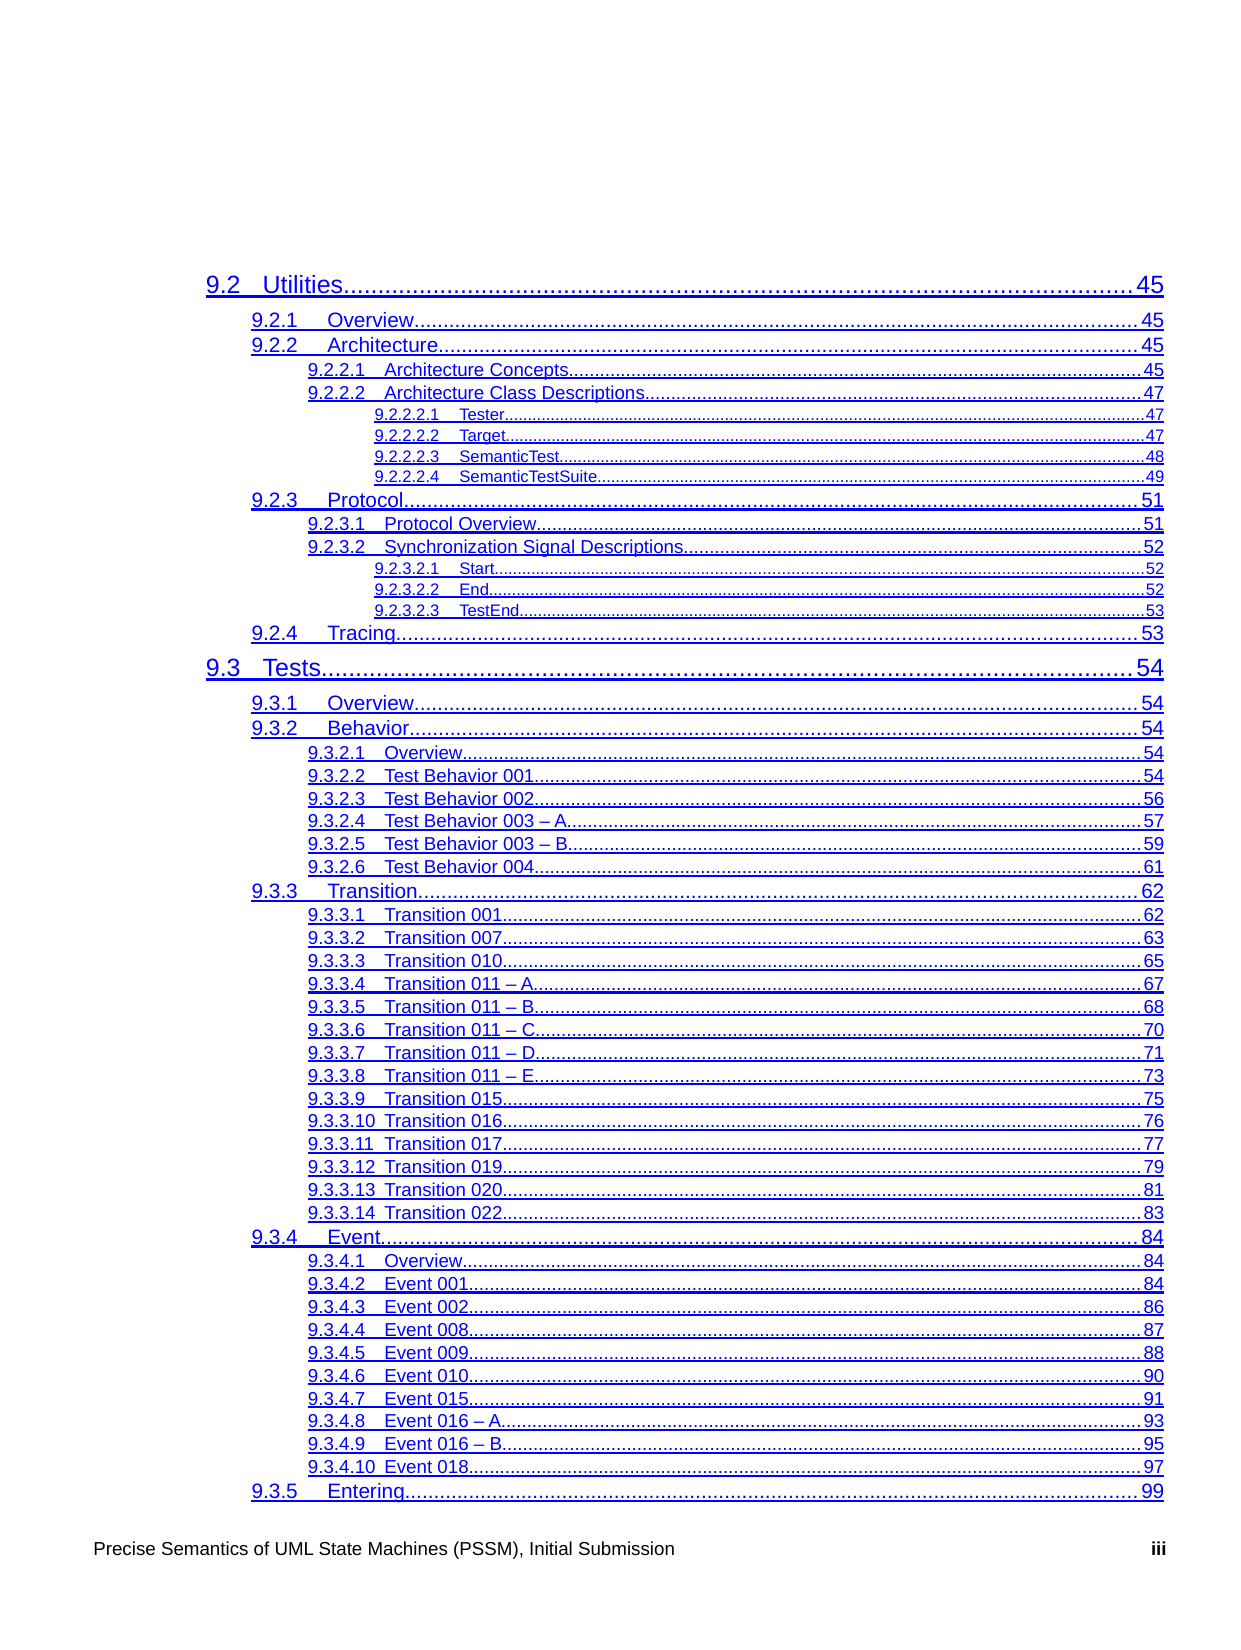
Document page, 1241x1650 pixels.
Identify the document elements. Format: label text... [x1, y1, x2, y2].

text 9.3.1 Overview 54 [251, 690, 1164, 712]
text 9.3.3.12 Transition 019 79 [308, 1155, 1164, 1175]
text 9.2.2 Architecture 45 [251, 332, 1164, 354]
text 9.3.4 Event 84 [251, 1223, 1164, 1245]
text 9.3.4.10 Event 018 97 [308, 1455, 1164, 1475]
text 9.3.3.5 Transition 011 – B 68 [308, 994, 1164, 1014]
text 9.2.4 Tracing 53 [251, 620, 1164, 642]
text 9.3 Tests 54 [206, 653, 1164, 678]
text 9.2.2.2 Architecture Class Descriptions 47 [308, 380, 1164, 400]
text 9.3.3.2 Transition 007 63 [308, 926, 1164, 946]
text 9.2.3.2 Synchronization Signal Descriptions 52 [308, 534, 1164, 554]
text 9.2.1 Overview 45 [251, 307, 1164, 329]
text 9.3.3.11 Transition 017 77 [308, 1132, 1164, 1152]
text 9.3.3.9 Transition 015 75 [308, 1086, 1164, 1106]
text 9.3.2.3 Test Behavior 002 56 [308, 786, 1164, 806]
text 9.3.4.7 Event 015 91 [308, 1386, 1164, 1406]
text 9.3.3.10 Transition 016 76 [308, 1109, 1164, 1129]
text 9.2.2.2.4 SemanticTestSuite 49 [374, 466, 1164, 484]
text 9.3.2.2 Test Behavior 001 54 [308, 763, 1164, 783]
text 9.3.5 Entering 99 [251, 1478, 1164, 1500]
text 9.3.3.3 Transition 010 65 [308, 948, 1164, 969]
text 9.2.3.2.3 TestEnd 53 [374, 599, 1164, 617]
text 9.3.2.1 Overview 54 [308, 740, 1164, 760]
text 9.2.2.2.1 Tester 47 [374, 403, 1164, 421]
text 9.3.4.2 Event 001 84 [308, 1271, 1164, 1291]
text 9.3.3.13 Transition 020 81 [308, 1178, 1164, 1198]
text 9.2.2.2.2 Target 47 [374, 424, 1164, 442]
text 9.3.4.9 Event 016 – B 95 [308, 1432, 1164, 1452]
text 9.2.2.1 Architecture Concepts 45 [308, 357, 1164, 377]
text 9.2.3.1 Protocol Overview 51 [308, 511, 1164, 531]
text 9.3.2 Behavior 54 [251, 715, 1164, 737]
text 9.3.3.6 Transition 011 – C 70 [308, 1017, 1164, 1037]
text 9.3.4.8 Event 016 – A 93 [308, 1409, 1164, 1429]
text 9.2.3.2.1 Start 52 [374, 557, 1164, 576]
text 9.2.2.2.3 SemanticTest 48 [374, 445, 1164, 463]
text 9.3.3.14 Transition 022 83 [308, 1201, 1164, 1221]
text 9.3.4.1 Overview 84 [308, 1248, 1164, 1269]
text 9.3.4.4 Event 008 87 [308, 1317, 1164, 1337]
text 9.3.2.4 Test Behavior 003 – A 57 [308, 809, 1164, 829]
text 9.3.4.3 Event 002 86 [308, 1294, 1164, 1314]
text 9.3.4.5 Event 009 88 [308, 1340, 1164, 1360]
text 9.2.3 Protocol 51 [251, 486, 1164, 508]
text 9.3.2.5 Test Behavior 003 – B 59 [308, 832, 1164, 852]
text 9.3.3.1 Transition 001 62 [308, 903, 1164, 923]
text 9.3.3.7 Transition 011 – D 71 [308, 1040, 1164, 1060]
text 9.3.3.8 Transition 011 – E 73 [308, 1063, 1164, 1083]
text 9.3.3.4 Transition 011 – A 67 [308, 971, 1164, 991]
text 9.2 Utilities 45 [206, 270, 1164, 295]
text 9.3.2.6 Test Behavior 004 61 [308, 855, 1164, 875]
text 9.3.4.6 Event 010 90 [308, 1363, 1164, 1383]
text 9.3.3 Transition 62 [251, 878, 1164, 900]
text 9.2.3.2.2 End 52 [374, 578, 1164, 596]
